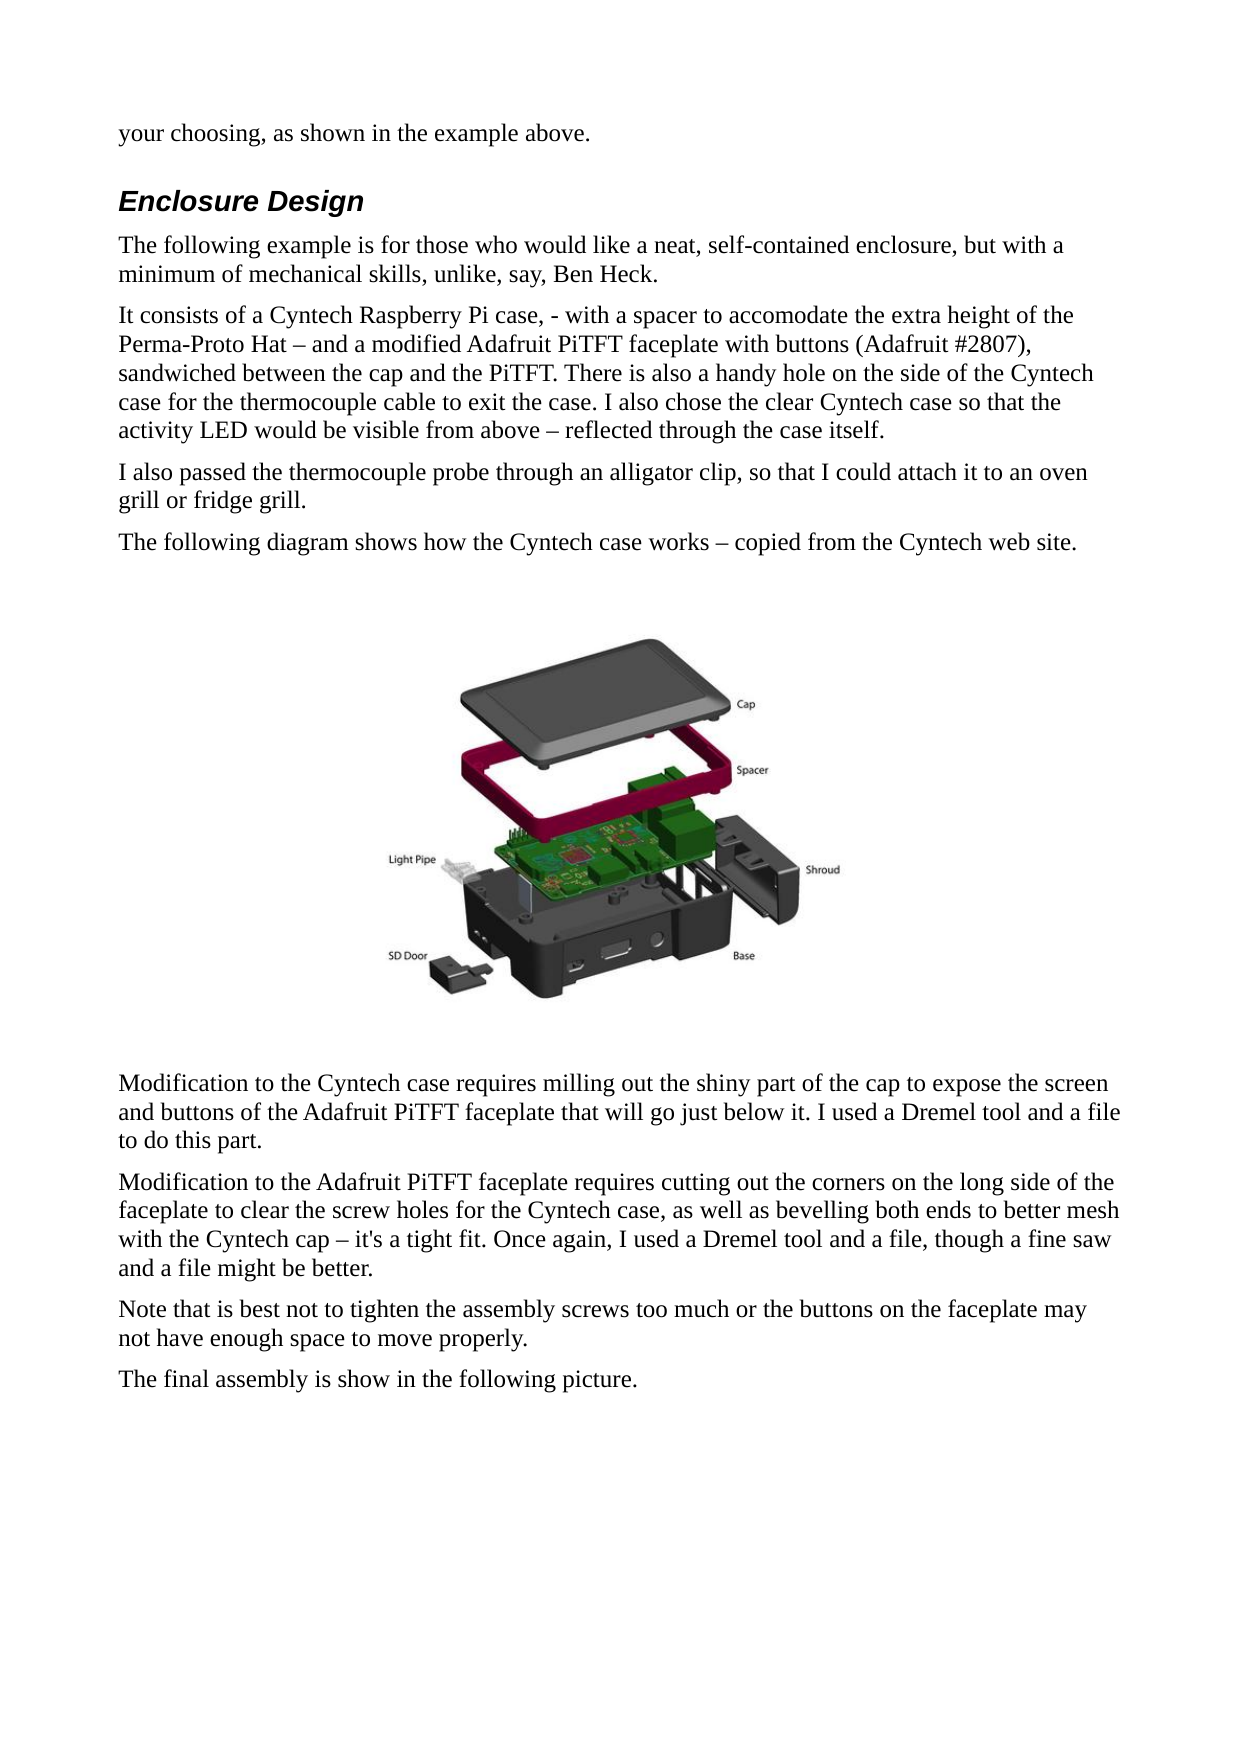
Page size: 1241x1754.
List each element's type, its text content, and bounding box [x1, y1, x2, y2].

text The final assembly is show in the following picture. [118, 1364, 1122, 1393]
text Modification to the Cyntech case requires milling out the shiny part of the cap to expose the screen and buttons of the Adafruit PiTFT faceplate that will go just below it. I used a Dremel tool and a file to do this part. [118, 568, 1122, 1154]
text Modification to the Adafruit PiTFT faceplate requires cutting out the corners on the long side of the faceplate to clear the screw holes for the Cyntech case, as well as bevelling both ends to better mesh with the Cyntech cap – it's a tight fit. Once again, I used a Dremel tool and a file, though a fine saw and a file might be better. [118, 1167, 1122, 1282]
text Note that is best not to tighten the assembly screws too much or the buttons on the faceplate may not have enough space to move properly. [118, 1294, 1122, 1352]
text The following diagram shows how the Cyntech case works – copied from the Cyntech web site. [118, 527, 1122, 555]
picture [369, 567, 870, 1069]
text The following example is for those who would like a neat, self-contained enclosure, but with a minimum of mechanical skills, unlike, say, Ben Heck. [118, 230, 1122, 288]
text I also passed the thermocouple probe through an alligator clip, so that I could attach it to an oven grill or fridge grill. [118, 457, 1122, 514]
text It consists of a Cyntech Raspberry Pi case, - with a spacer to accomodate the extra height of the Perma-Proto Hat – and a modified Adafruit PiTFT faceplate with buttons (Adafruit #2807), sandwiched between the cap and the PiTFT. There is also a handy hole on the side of the Cyntech case for the thermocouple cable to exit the case. I also chose the clear Cyntech case so that the activity LED would be visible from above – reflected through the case itself. [118, 300, 1122, 444]
subtitle Enclosure Design [118, 184, 1122, 218]
text your choosing, as shown in the example above. [118, 118, 1122, 147]
